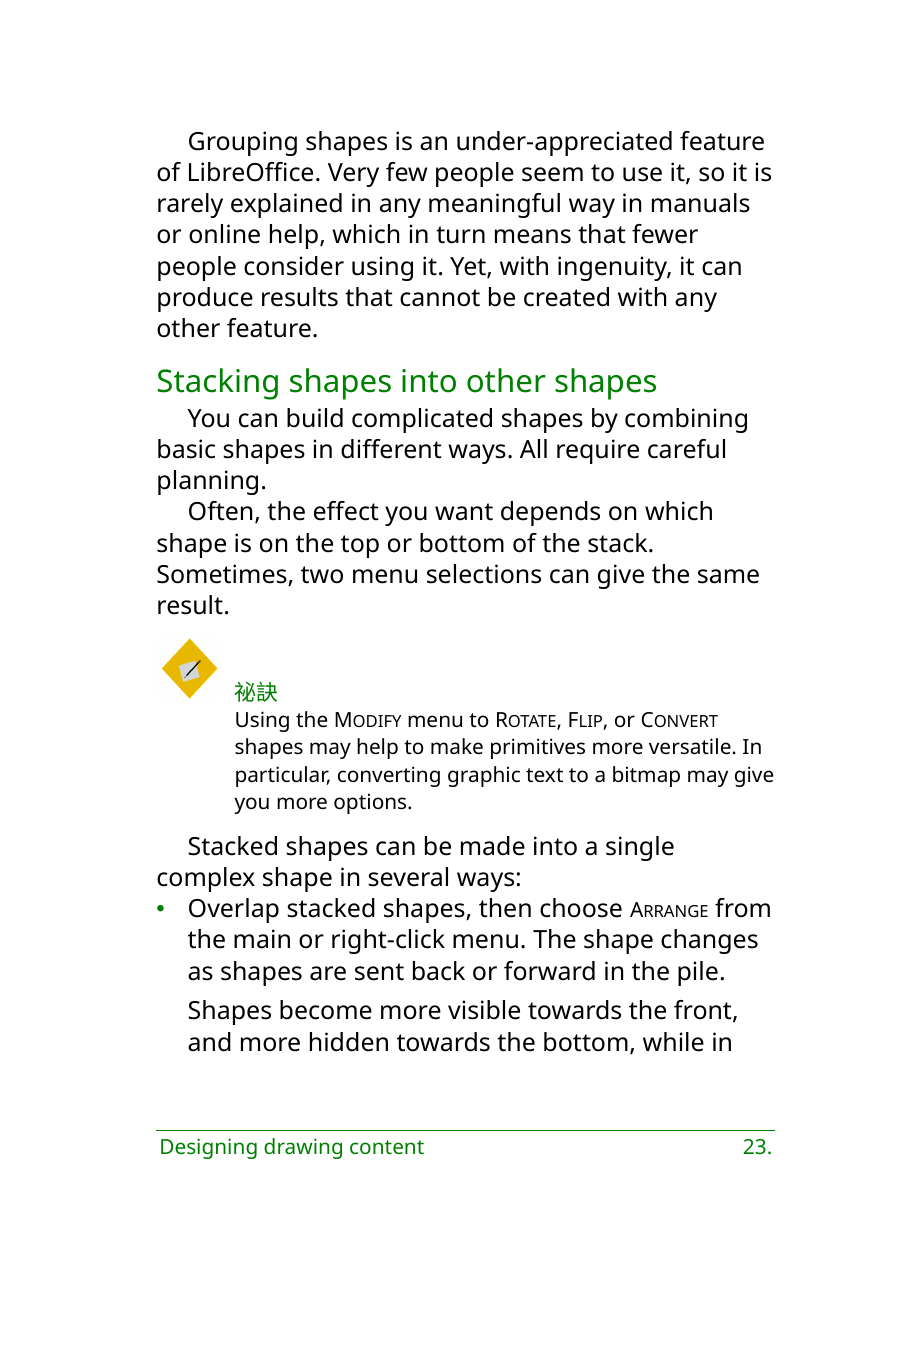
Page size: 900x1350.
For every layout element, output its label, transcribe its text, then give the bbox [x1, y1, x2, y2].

text You can build complicated shapes by combining basic shapes in different ways. All require careful planning. [156, 402, 775, 496]
list 祕訣 [156, 636, 775, 706]
text Shapes become more visible towards the front, and more hidden towards the bottom, while in [187, 995, 775, 1057]
text Grouping shapes is an under-appreciated feature of LibreOffice. Very few people seem to use it, so it is rarely explained in any meaningful way in manuals or online help, which in turn means that fewer people consider using it. Yet, with ingenuity, it can produce results that cannot be created with any other feature. [156, 125, 775, 344]
text Using the Modify menu to Rotate, Flip, or Convert shapes may help to make primitives more versatile. In particular, converting graphic text to a bitmap may give you more options. [234, 706, 775, 814]
picture [157, 637, 220, 700]
text Often, the effect you want depends on which shape is on the top or bottom of the stack. Sometimes, two menu selections can give the same result. [156, 496, 775, 621]
subtitle Stacking shapes into other shapes [156, 359, 775, 402]
list Overlap stacked shapes, then choose Arrange from the main or right-click menu. The shape changes as shapes are sent back or forward in the pile. [156, 893, 775, 986]
text Stacked shapes can be made into a single complex shape in several ways: [156, 830, 775, 893]
